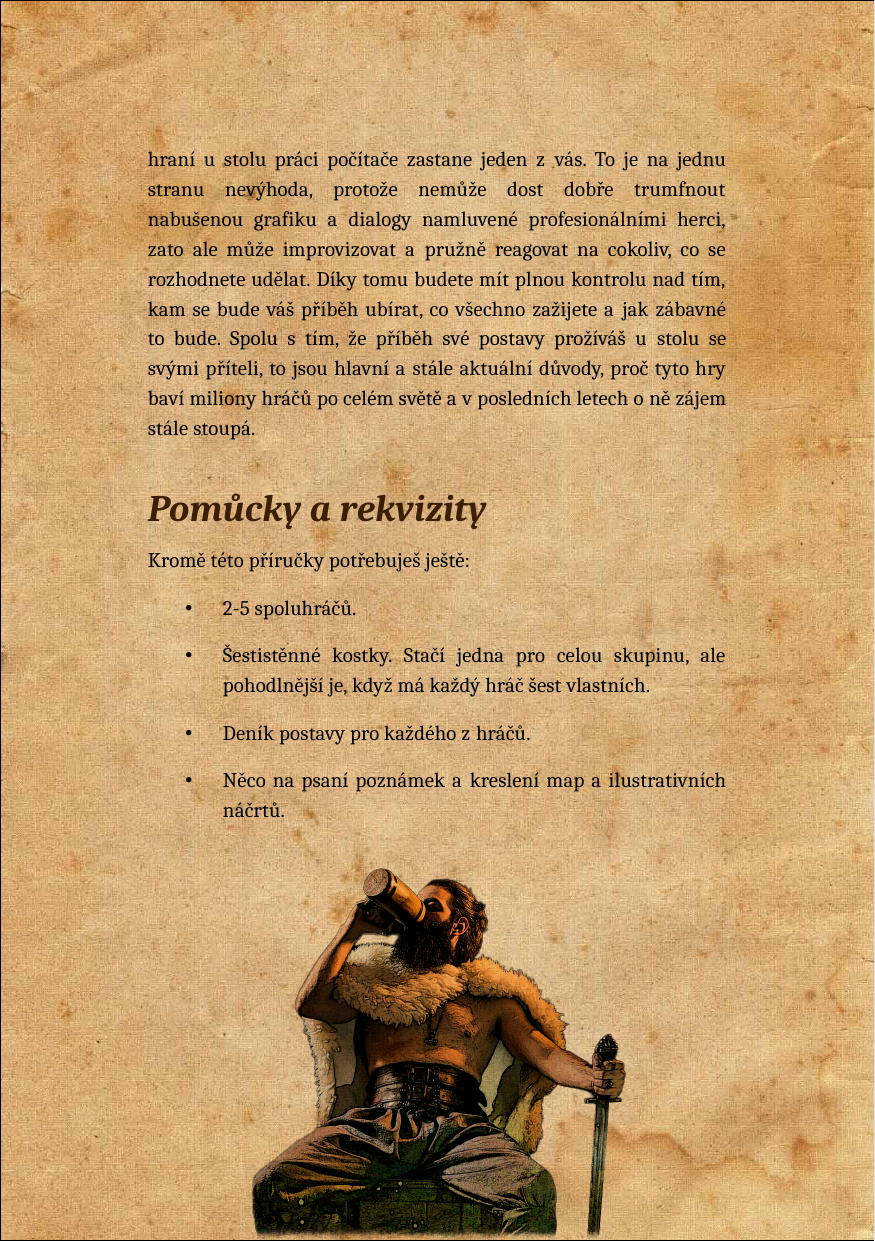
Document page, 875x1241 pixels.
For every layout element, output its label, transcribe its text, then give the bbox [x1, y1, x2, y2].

list Něco na psaní poznámek a⁠ kreslení map a⁠ ilustrativních náčrtů. [185, 769, 726, 823]
text hraní u⁠ stolu práci počítače zastane jeden z⁠ vás. To je na jednu stranu nevýhoda, protože nemůže dost dobře trumfnout nabušenou grafiku a⁠ dialogy namluvené profesionálními herci, zato ale může improvizovat a⁠ pružně reagovat na cokoliv, co se rozhodnete udělat. Díky tomu budete mít plnou kontrolu nad tím, kam se bude váš příběh ubírat, co všechno zažijete a⁠ jak zábavné to bude. Spolu s⁠ tím, že příběh své postavy prožíváš u⁠ stolu se svými příteli, to jsou hlavní a⁠ stále aktuální důvody, proč tyto hry baví miliony hráčů po celém světě a⁠ v⁠ posledních letech o⁠ ně zájem stále stoupá. [148, 148, 726, 441]
picture [1, 1, 874, 1241]
list Šestistěnné kostky. Stačí jedna pro celou skupinu, ale pohodlnější je, když má každý hráč šest vlastních. [185, 644, 726, 698]
list Deník postavy pro každého z⁠ hráčů. [185, 722, 726, 746]
text Kromě této příručky potřebuješ ještě: [148, 549, 726, 573]
list 2-5 spoluhráčů. [185, 596, 726, 620]
subtitle Pomůcky a⁠ rekvizity [148, 488, 726, 531]
